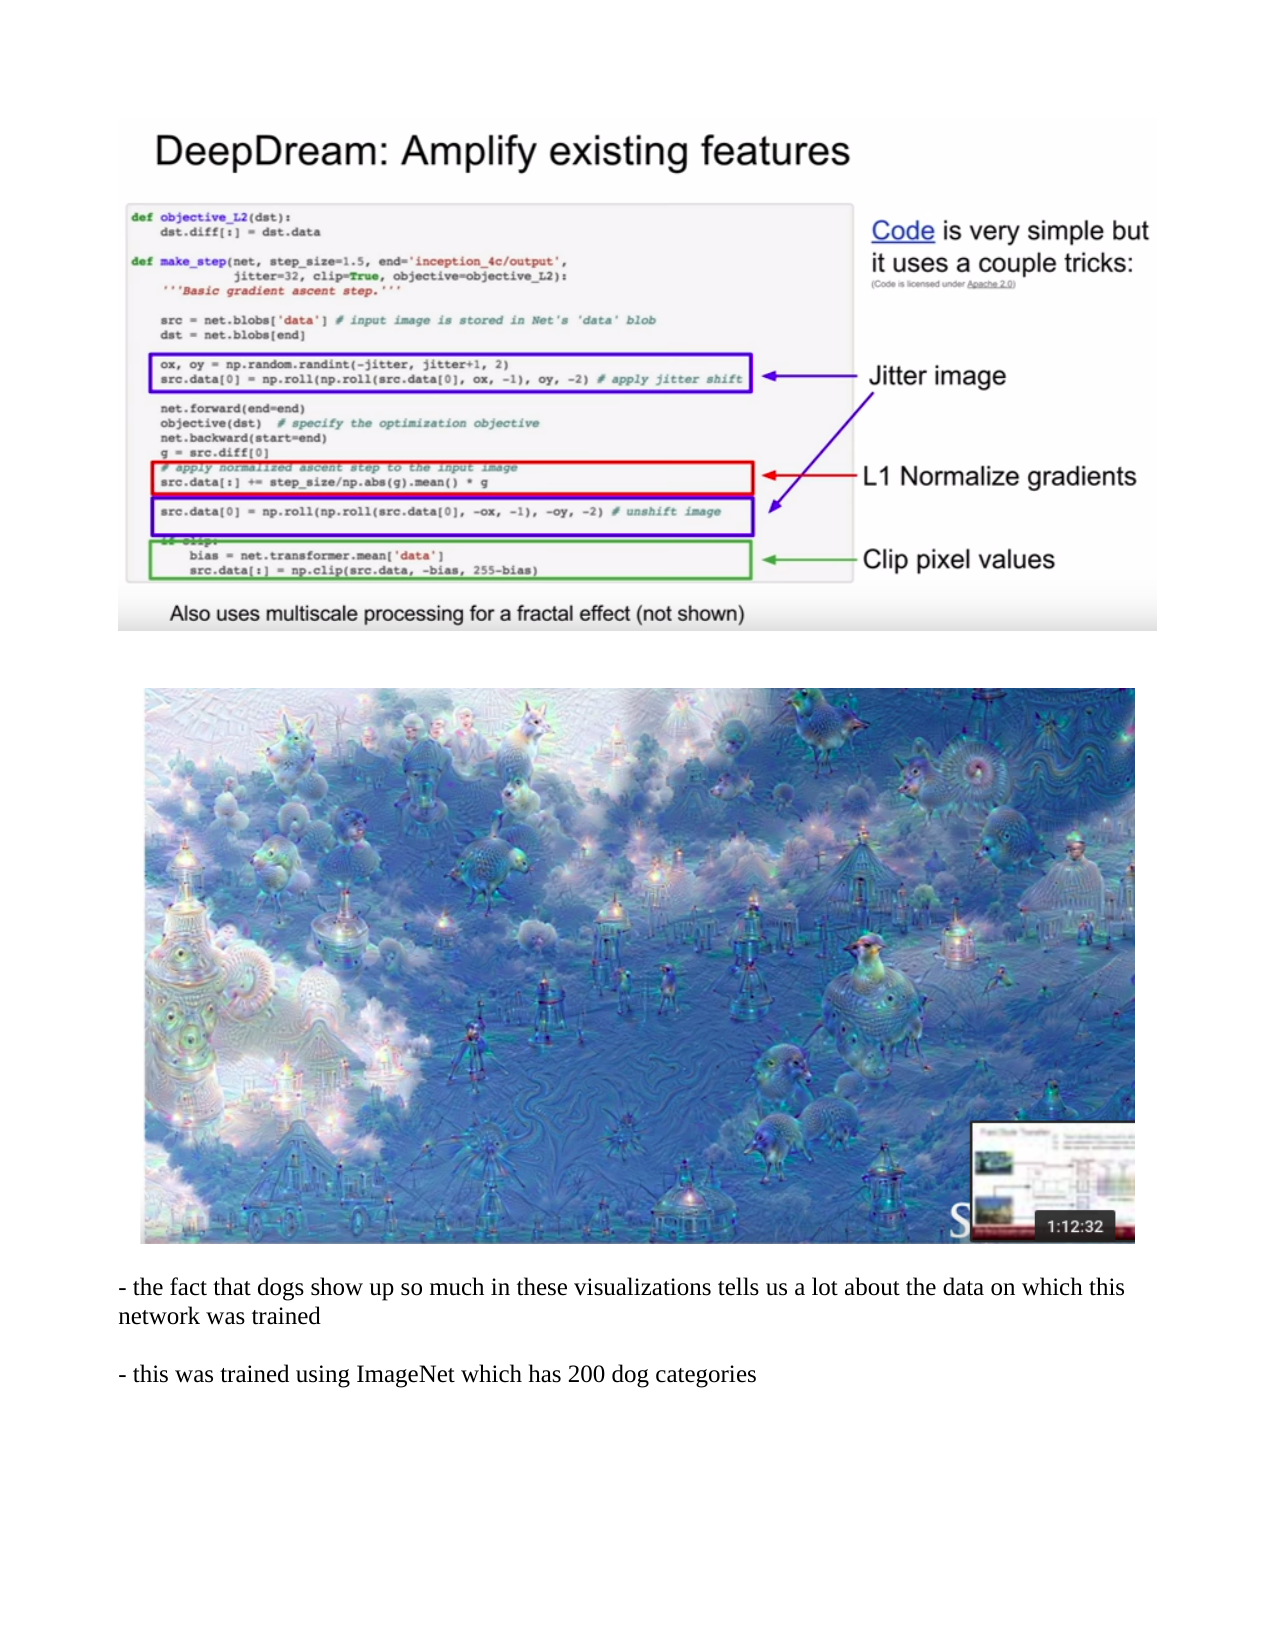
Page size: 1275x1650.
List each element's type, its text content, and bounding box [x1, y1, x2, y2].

picture [140, 688, 1135, 1244]
picture [118, 118, 1157, 631]
text - this was trained using ImageNet which has 200 dog categories [118, 1359, 1157, 1387]
text - the fact that dogs show up so much in these visualizations tells us a lot about the data on which this network was trained [118, 1272, 1157, 1330]
